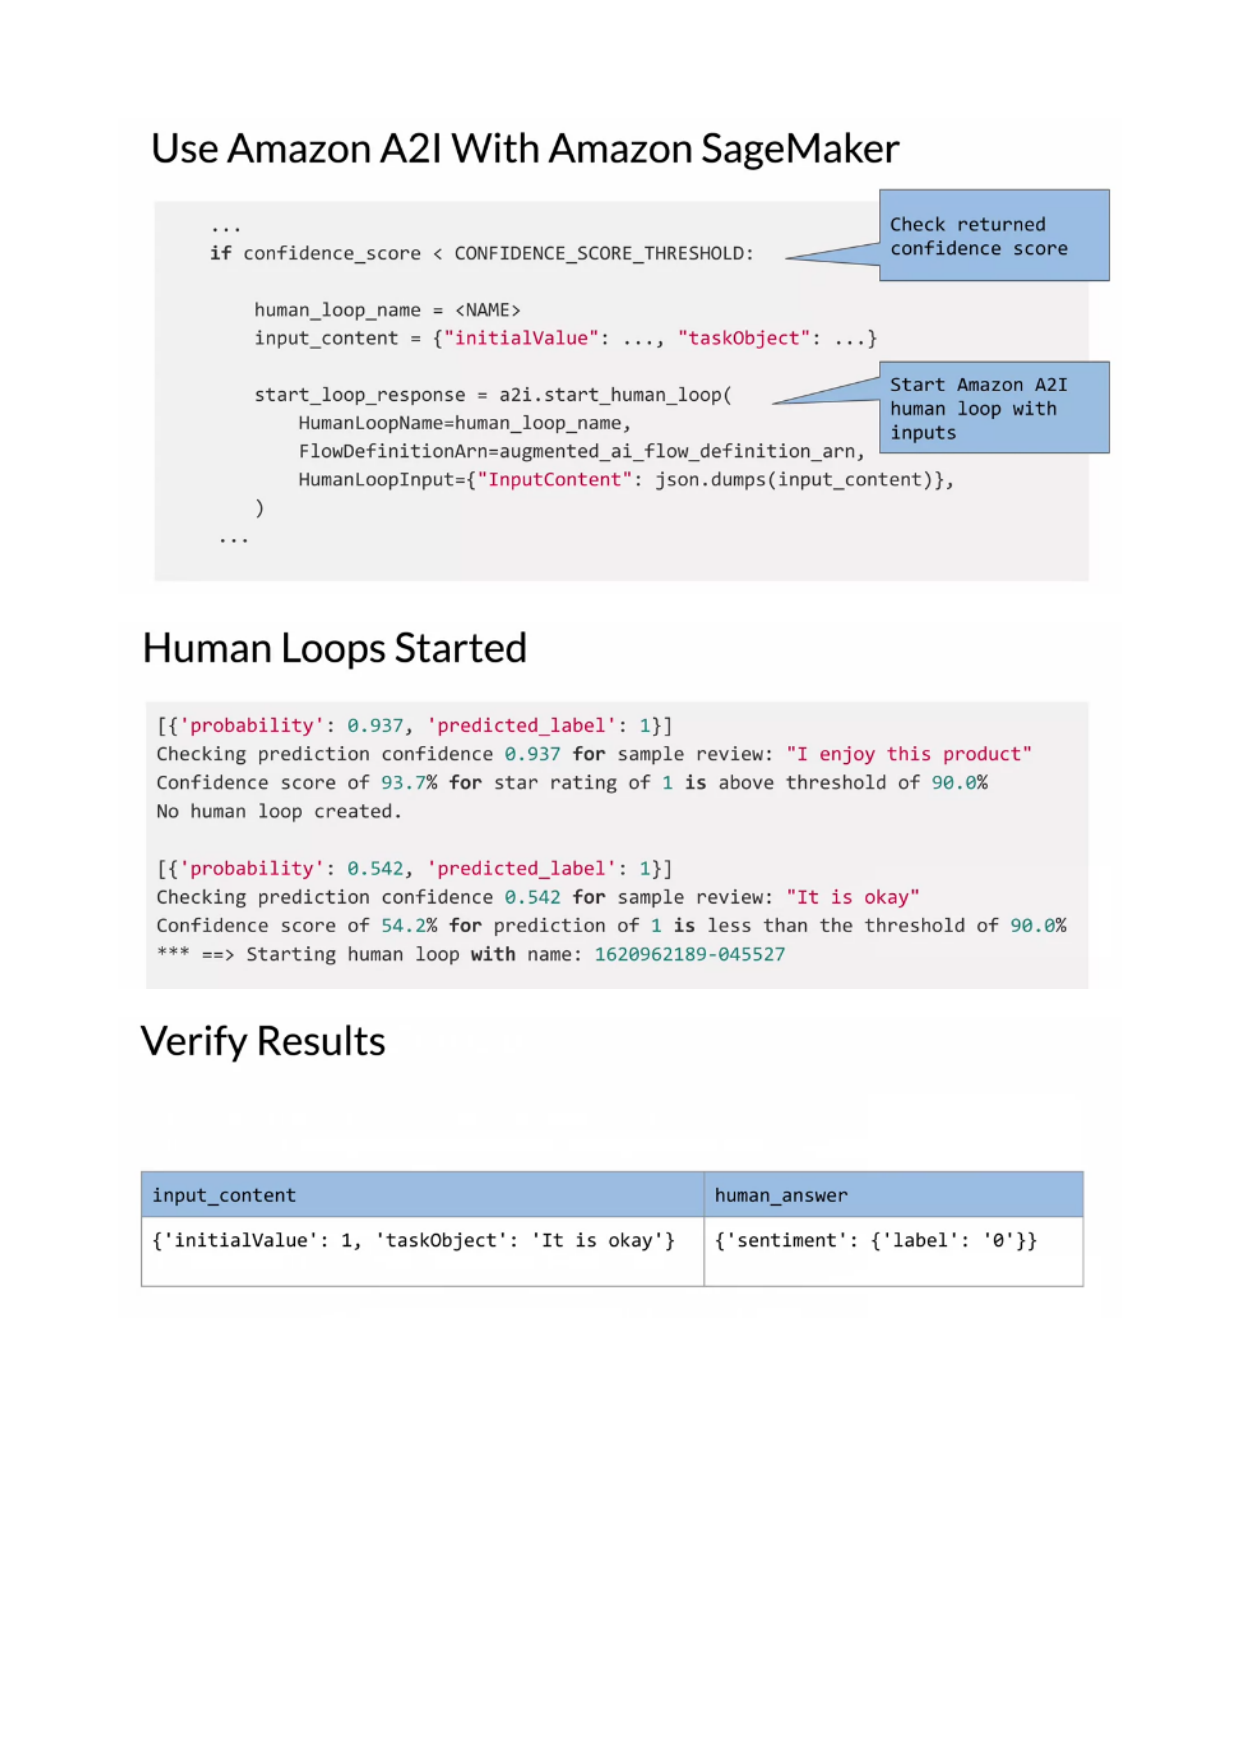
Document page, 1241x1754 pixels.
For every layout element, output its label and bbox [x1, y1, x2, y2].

picture [118, 118, 1123, 594]
picture [118, 1017, 1123, 1318]
picture [118, 622, 1123, 989]
